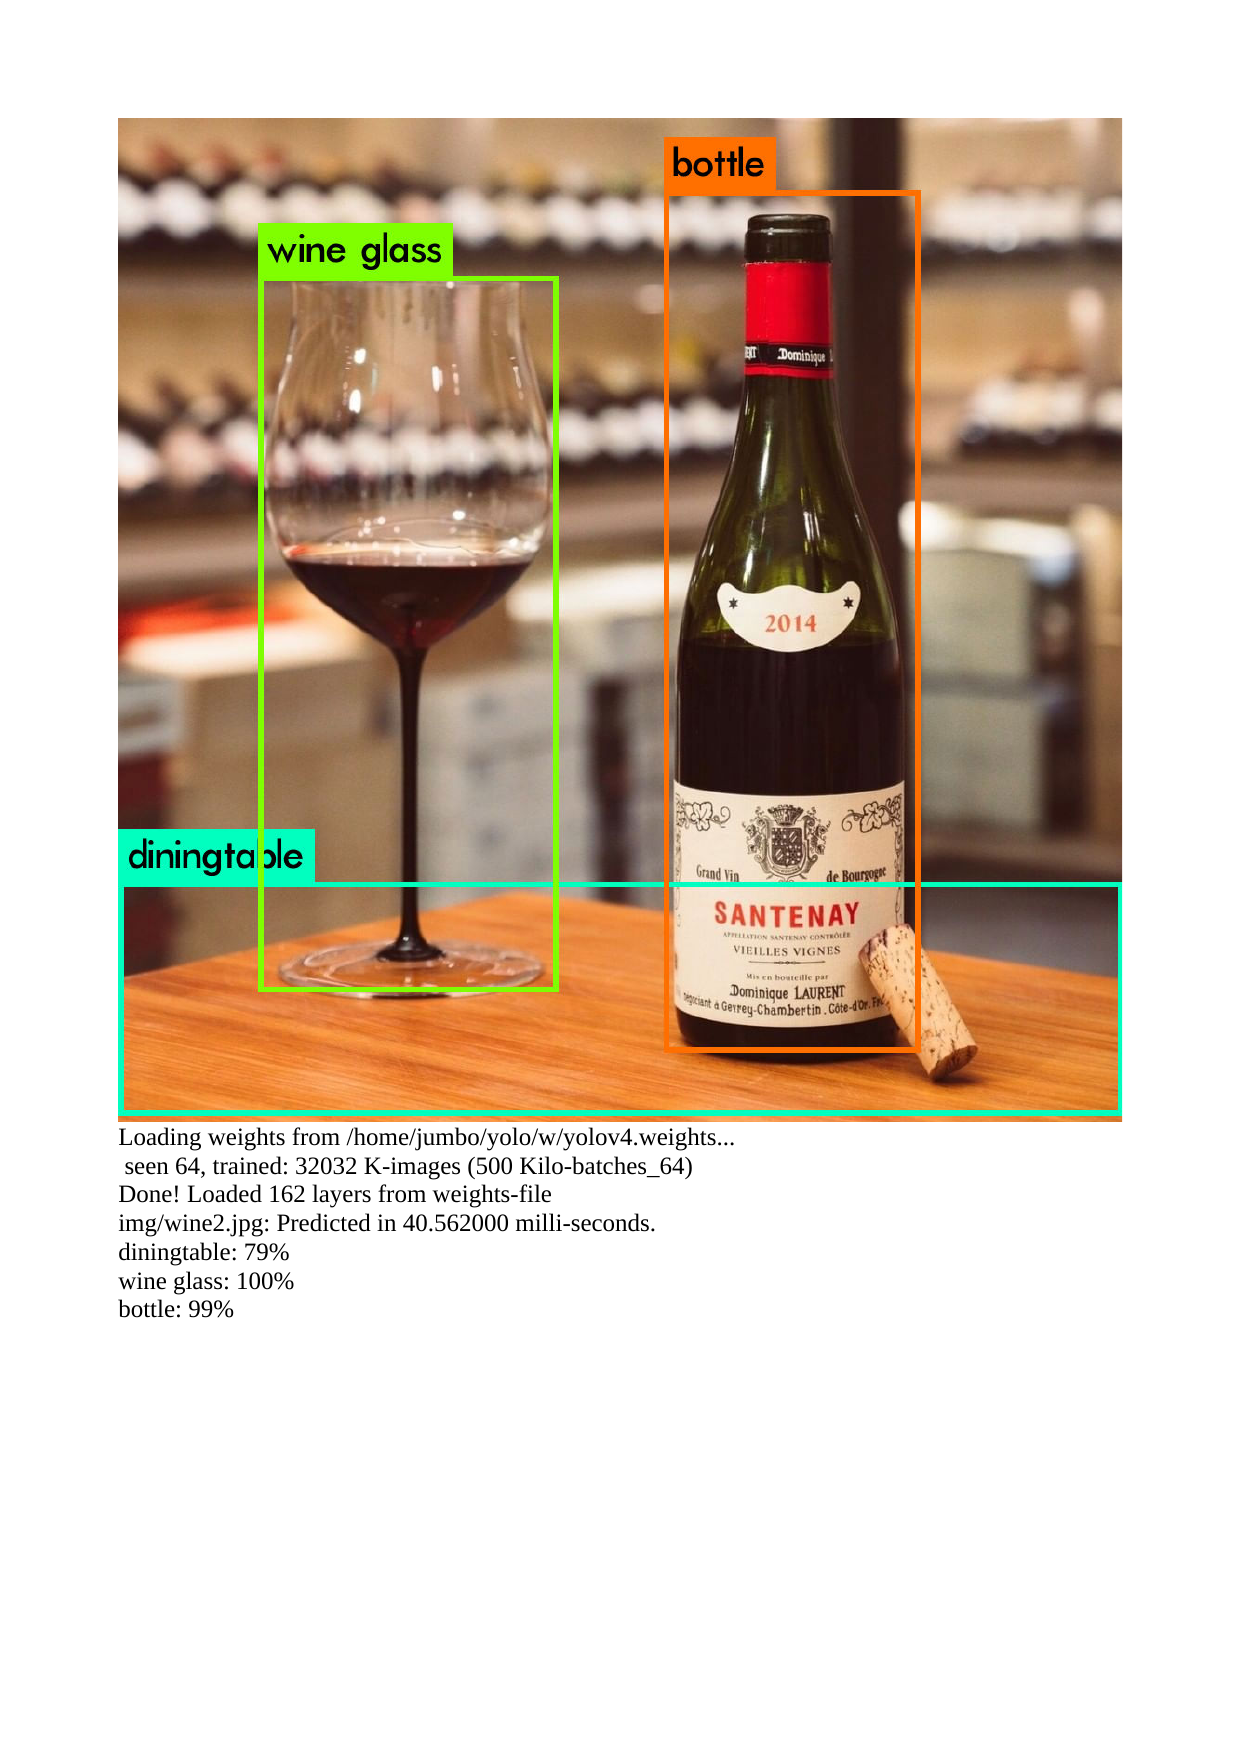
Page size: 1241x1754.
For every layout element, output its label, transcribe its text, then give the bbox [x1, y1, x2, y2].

text Loading weights from /home/jumbo/yolo/w/yolov4.weights... [118, 1122, 1122, 1151]
text wine glass: 100% [118, 1266, 1122, 1294]
text bottle: 99% [118, 1294, 1122, 1323]
text diningtable: 79% [118, 1237, 1122, 1266]
text img/wine2.jpg: Predicted in 40.562000 milli-seconds. [118, 1208, 1122, 1237]
text seen 64, trained: 32032 K-images (500 Kilo-batches_64) [118, 1151, 1122, 1179]
text Done! Loaded 162 layers from weights-file [118, 1179, 1122, 1208]
picture [118, 118, 1123, 1122]
